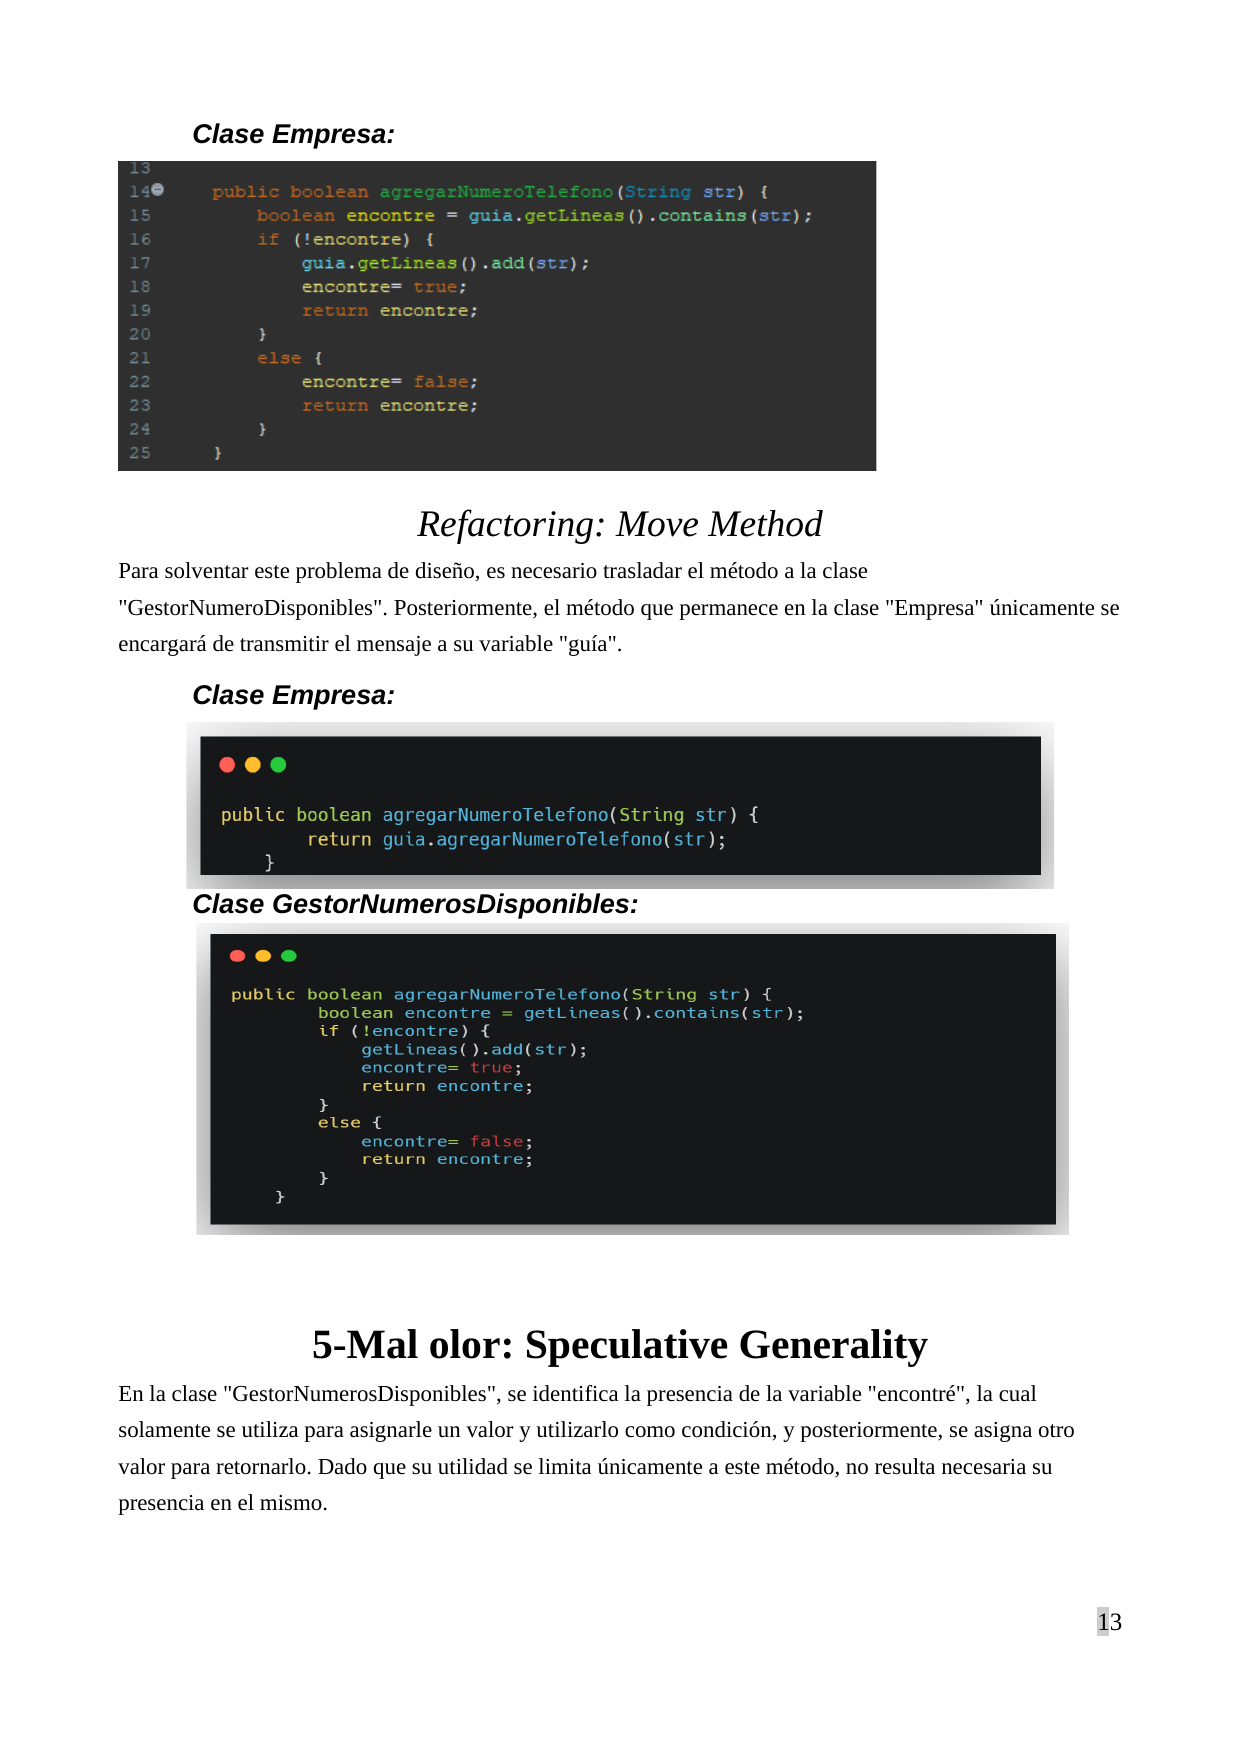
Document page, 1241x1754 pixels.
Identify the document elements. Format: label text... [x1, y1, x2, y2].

subtitle 5-Mal olor: Speculative Generality [118, 1319, 1122, 1367]
subtitle Refactoring: Move Method [118, 502, 1122, 545]
subtitle Clase GestorNumerosDisponibles: [118, 735, 1122, 920]
subtitle Clase Empresa: [118, 679, 1122, 710]
text Para solventar este problema de diseño, es necesario trasladar el método a la clase "GestorNumeroDisponibles". Posteriormente, el método que permanece en la clase "Empresa" únicamente se encargará de transmitir el mensaje a su variable "guía". [118, 557, 1122, 656]
picture [196, 923, 1069, 1235]
picture [118, 161, 877, 471]
picture [186, 722, 1055, 889]
text En la clase "GestorNumerosDisponibles", se identifica la presencia de la variable "encontré", la cual solamente se utiliza para asignarle un valor y utilizarlo como condición, y posteriormente, se asigna otro valor para retornarlo. Dado que su utilidad se limita únicamente a este método, no resulta necesaria su presencia en el mismo. [118, 1380, 1122, 1515]
subtitle Clase Empresa: [118, 118, 1122, 149]
